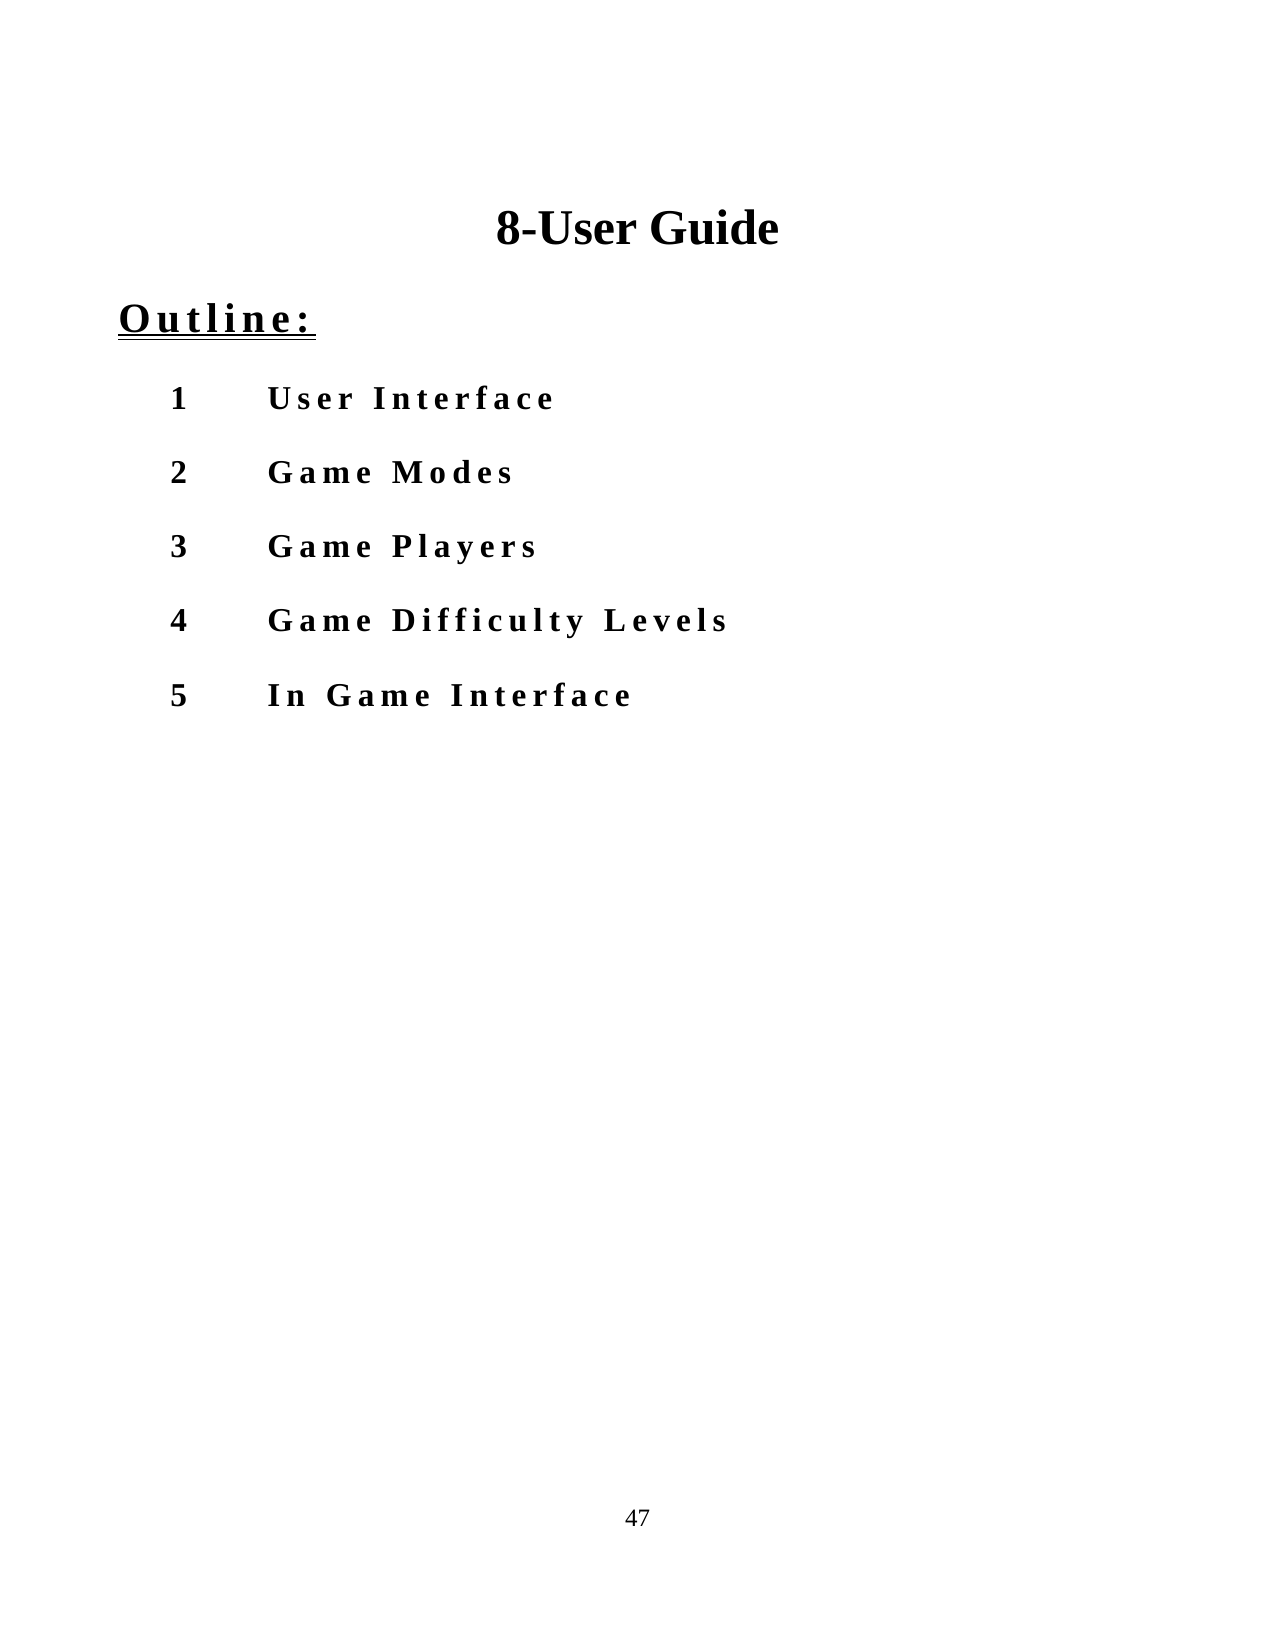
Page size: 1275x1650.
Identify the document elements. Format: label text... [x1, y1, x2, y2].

subtitle 8-User Guide [118, 197, 1157, 255]
text Outline: [118, 293, 1157, 341]
list In Game Interface [156, 675, 1157, 713]
list User Interface [156, 378, 1157, 417]
list Game Players [156, 527, 1157, 565]
list Game Modes [156, 453, 1157, 491]
list Game Difficulty Levels [156, 601, 1157, 639]
